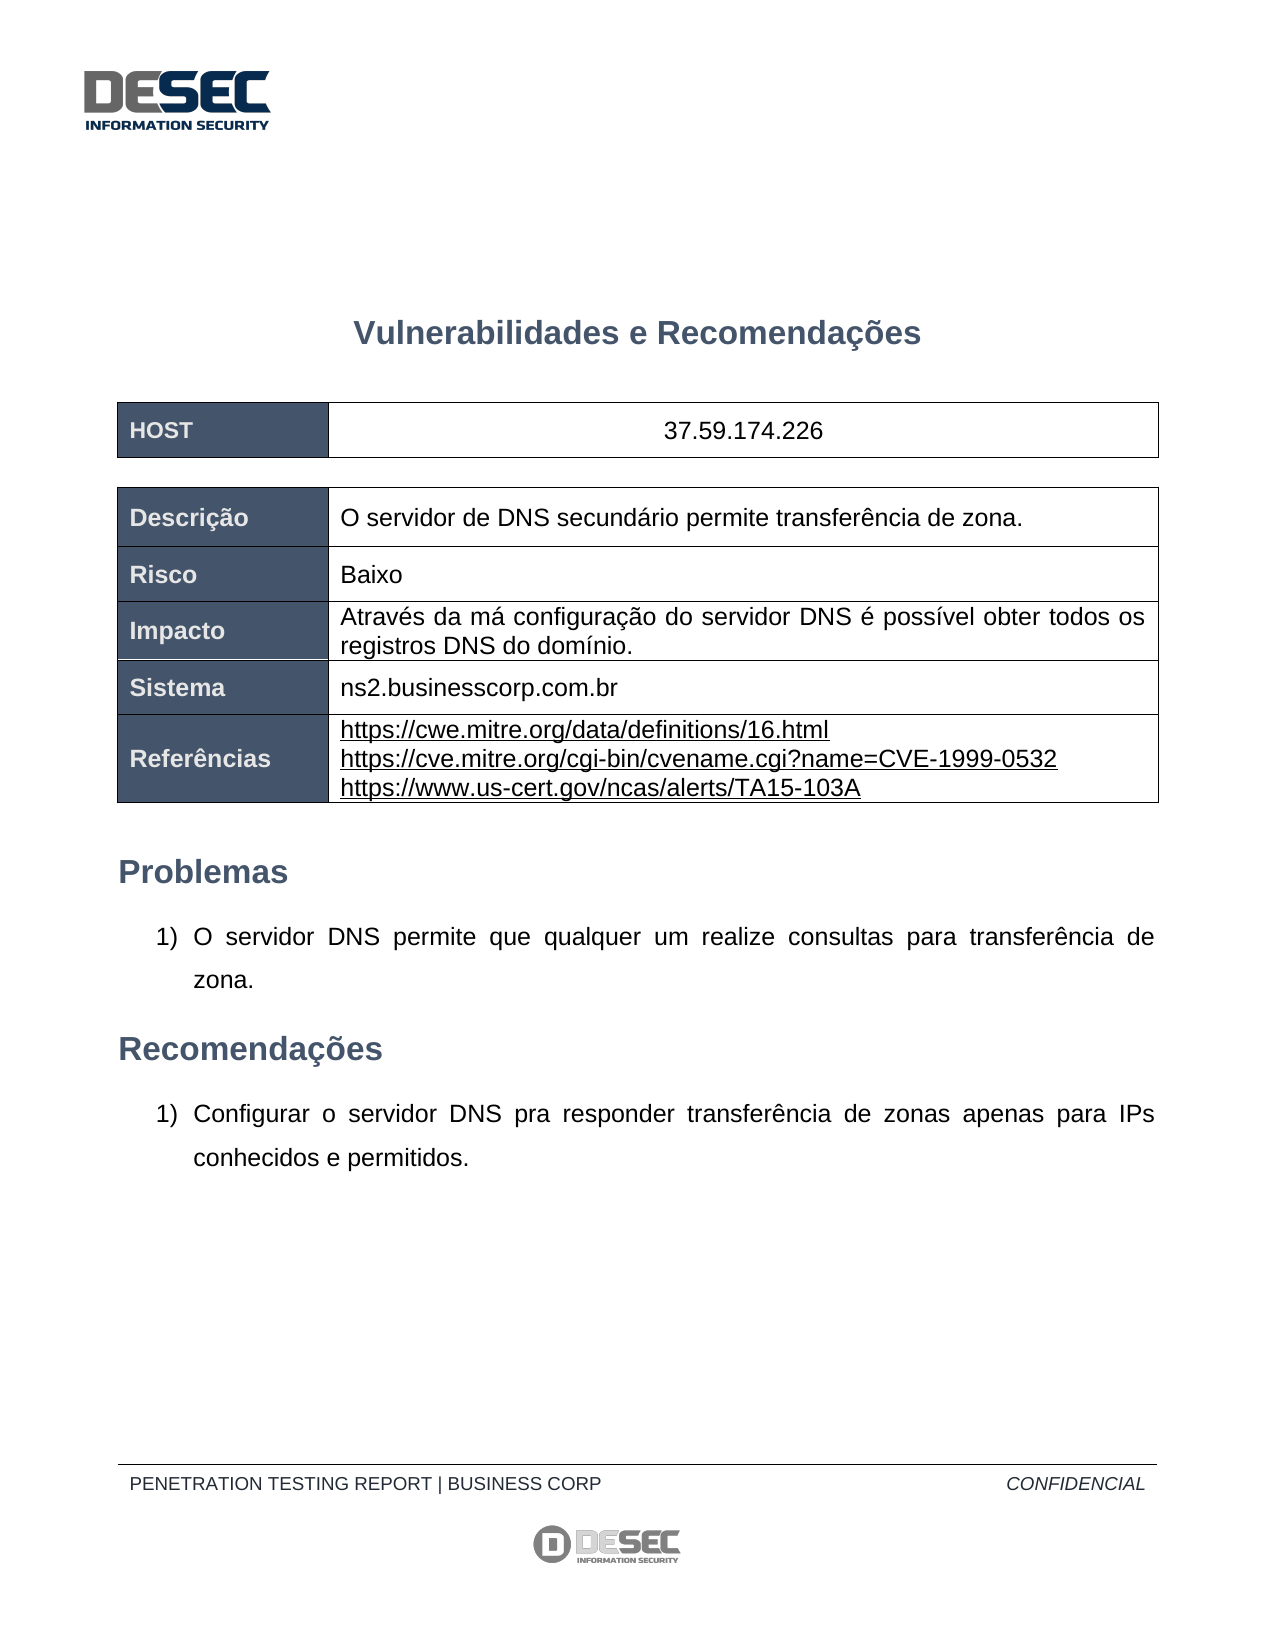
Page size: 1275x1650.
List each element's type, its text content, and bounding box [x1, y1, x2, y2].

picture [531, 1520, 684, 1568]
table_header O servidor de DNS secundário permite transferência de zona. [329, 488, 1158, 546]
table_cell Baixo [329, 547, 1158, 601]
table_cell Através da má configuração do servidor DNS é possível obter todos os registros DNS do domínio. [329, 602, 1158, 659]
table_cell ns2.businesscorp.com.br [329, 661, 1158, 714]
table_header 37.59.174.226 [329, 403, 1158, 457]
table_cell Sistema [118, 661, 328, 714]
list O servidor DNS permite que qualquer um realize consultas para transferência de zona. [156, 922, 1157, 994]
table_cell Impacto [118, 602, 328, 659]
table_cell Risco [118, 547, 328, 601]
table_header Descrição [118, 488, 328, 546]
table_cell Referências [118, 715, 328, 802]
picture [84, 71, 271, 130]
table_header HOST [118, 403, 328, 457]
table_cell https://cwe.mitre.org/data/definitions/16.html https://cve.mitre.org/cgi-bin/cvename.cgi?name=CVE-1999-0532 https://www.us-cert.gov/ncas/alerts/TA15-103A [329, 715, 1158, 802]
list Configurar o servidor DNS pra responder transferência de zonas apenas para IPs conhecidos e permitidos. [156, 1099, 1157, 1171]
subtitle Recomendações [118, 1029, 1157, 1068]
subtitle Vulnerabilidades e Recomendações [118, 313, 1157, 389]
subtitle Problemas [118, 852, 1157, 891]
